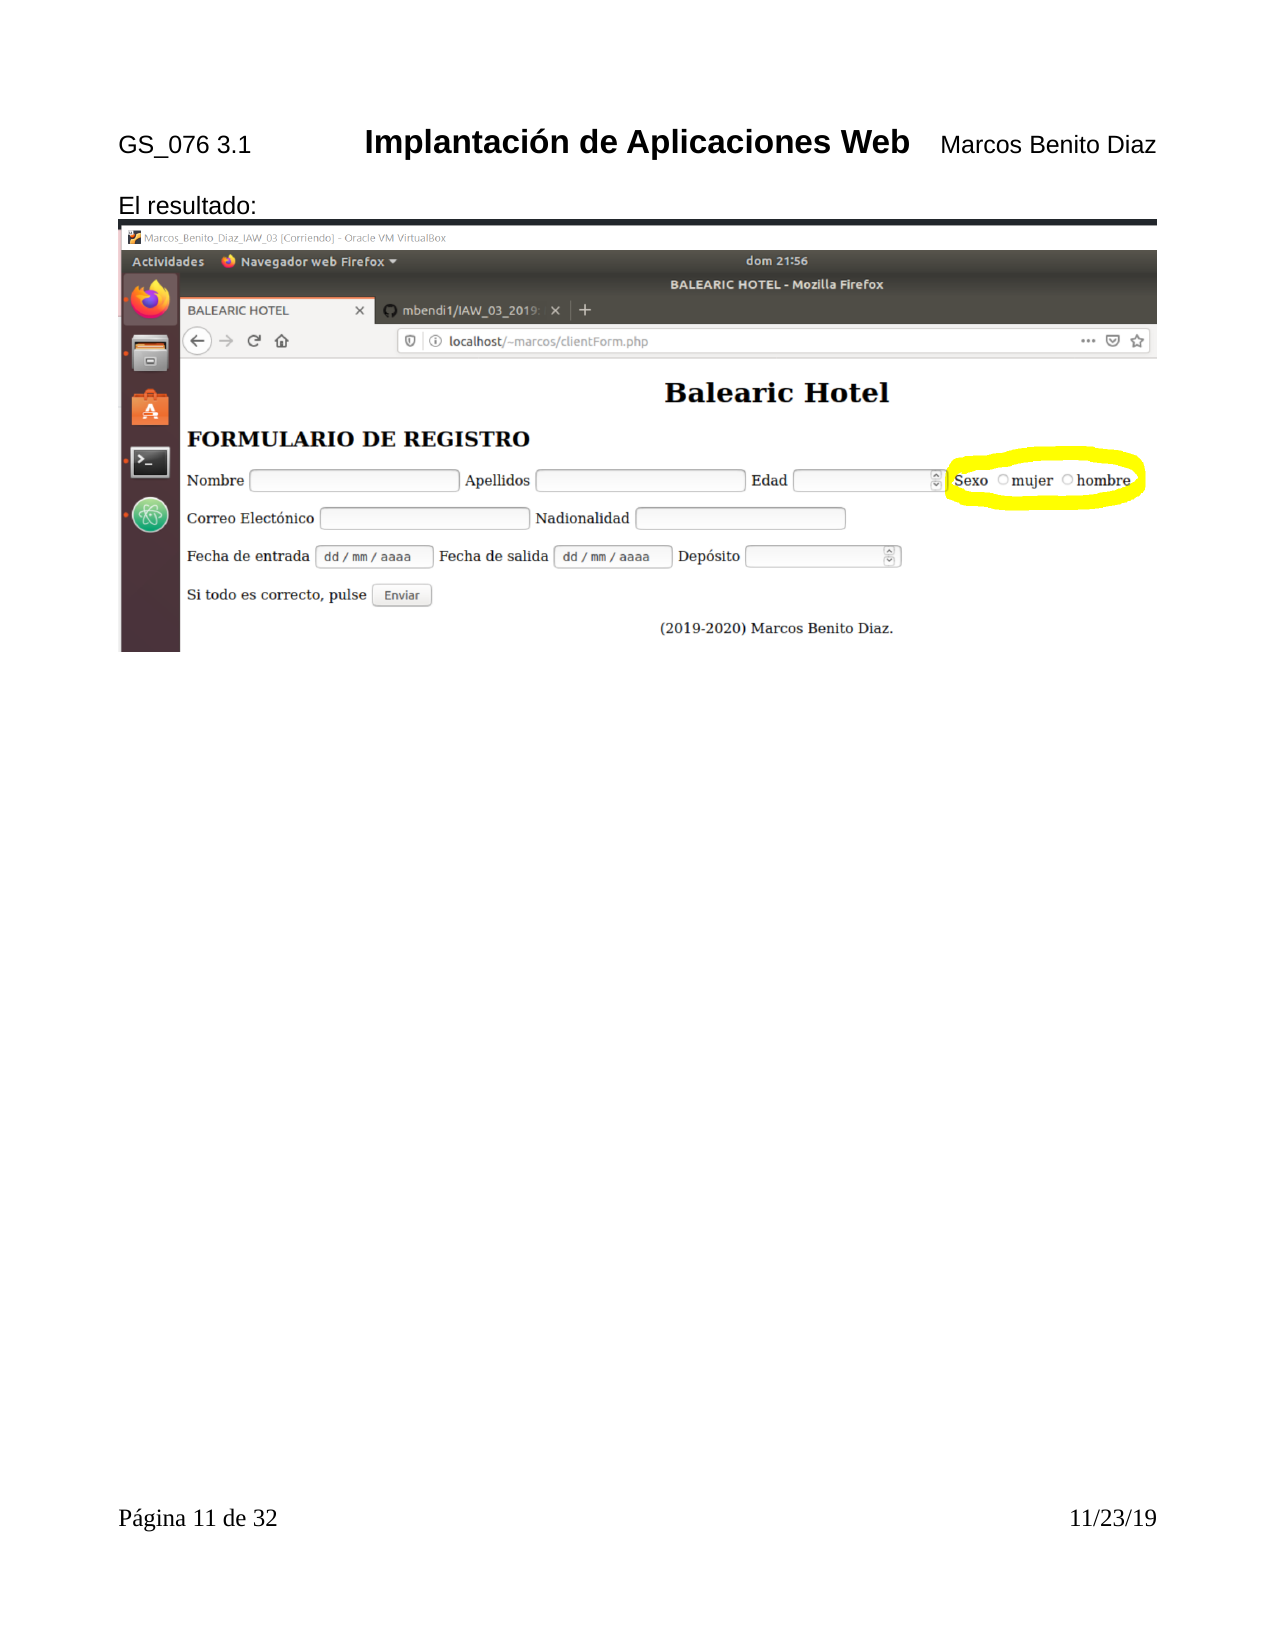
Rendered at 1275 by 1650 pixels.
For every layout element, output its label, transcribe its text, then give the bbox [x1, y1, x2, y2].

text El resultado: [118, 191, 1157, 219]
picture [118, 219, 1157, 652]
